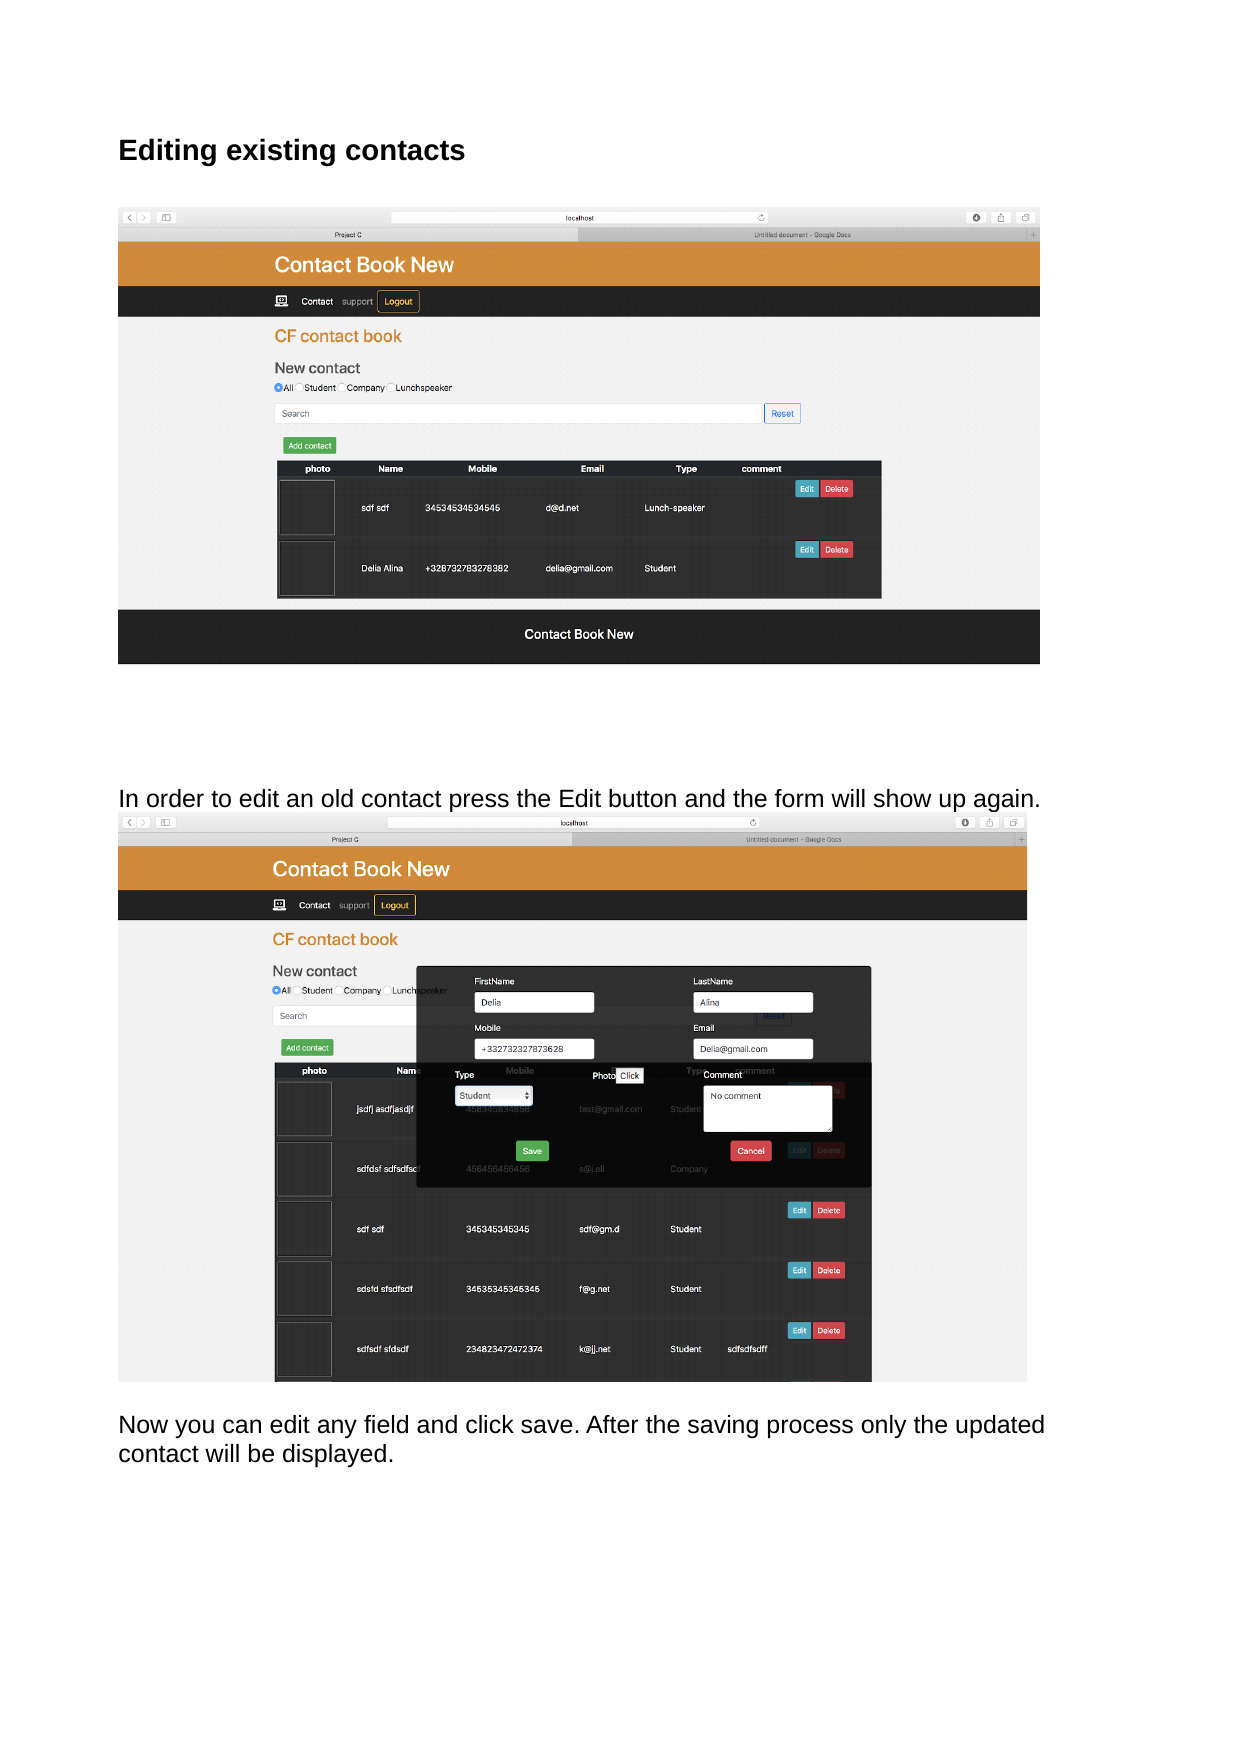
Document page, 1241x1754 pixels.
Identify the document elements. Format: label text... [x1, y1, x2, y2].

subtitle Editing existing contacts [118, 133, 1122, 166]
text In order to edit an old contact press the Edit button and the form will show up again. [118, 783, 1122, 812]
text Now you can edit any field and click save. After the saving process only the updated contact will be displayed. [118, 1411, 1122, 1468]
